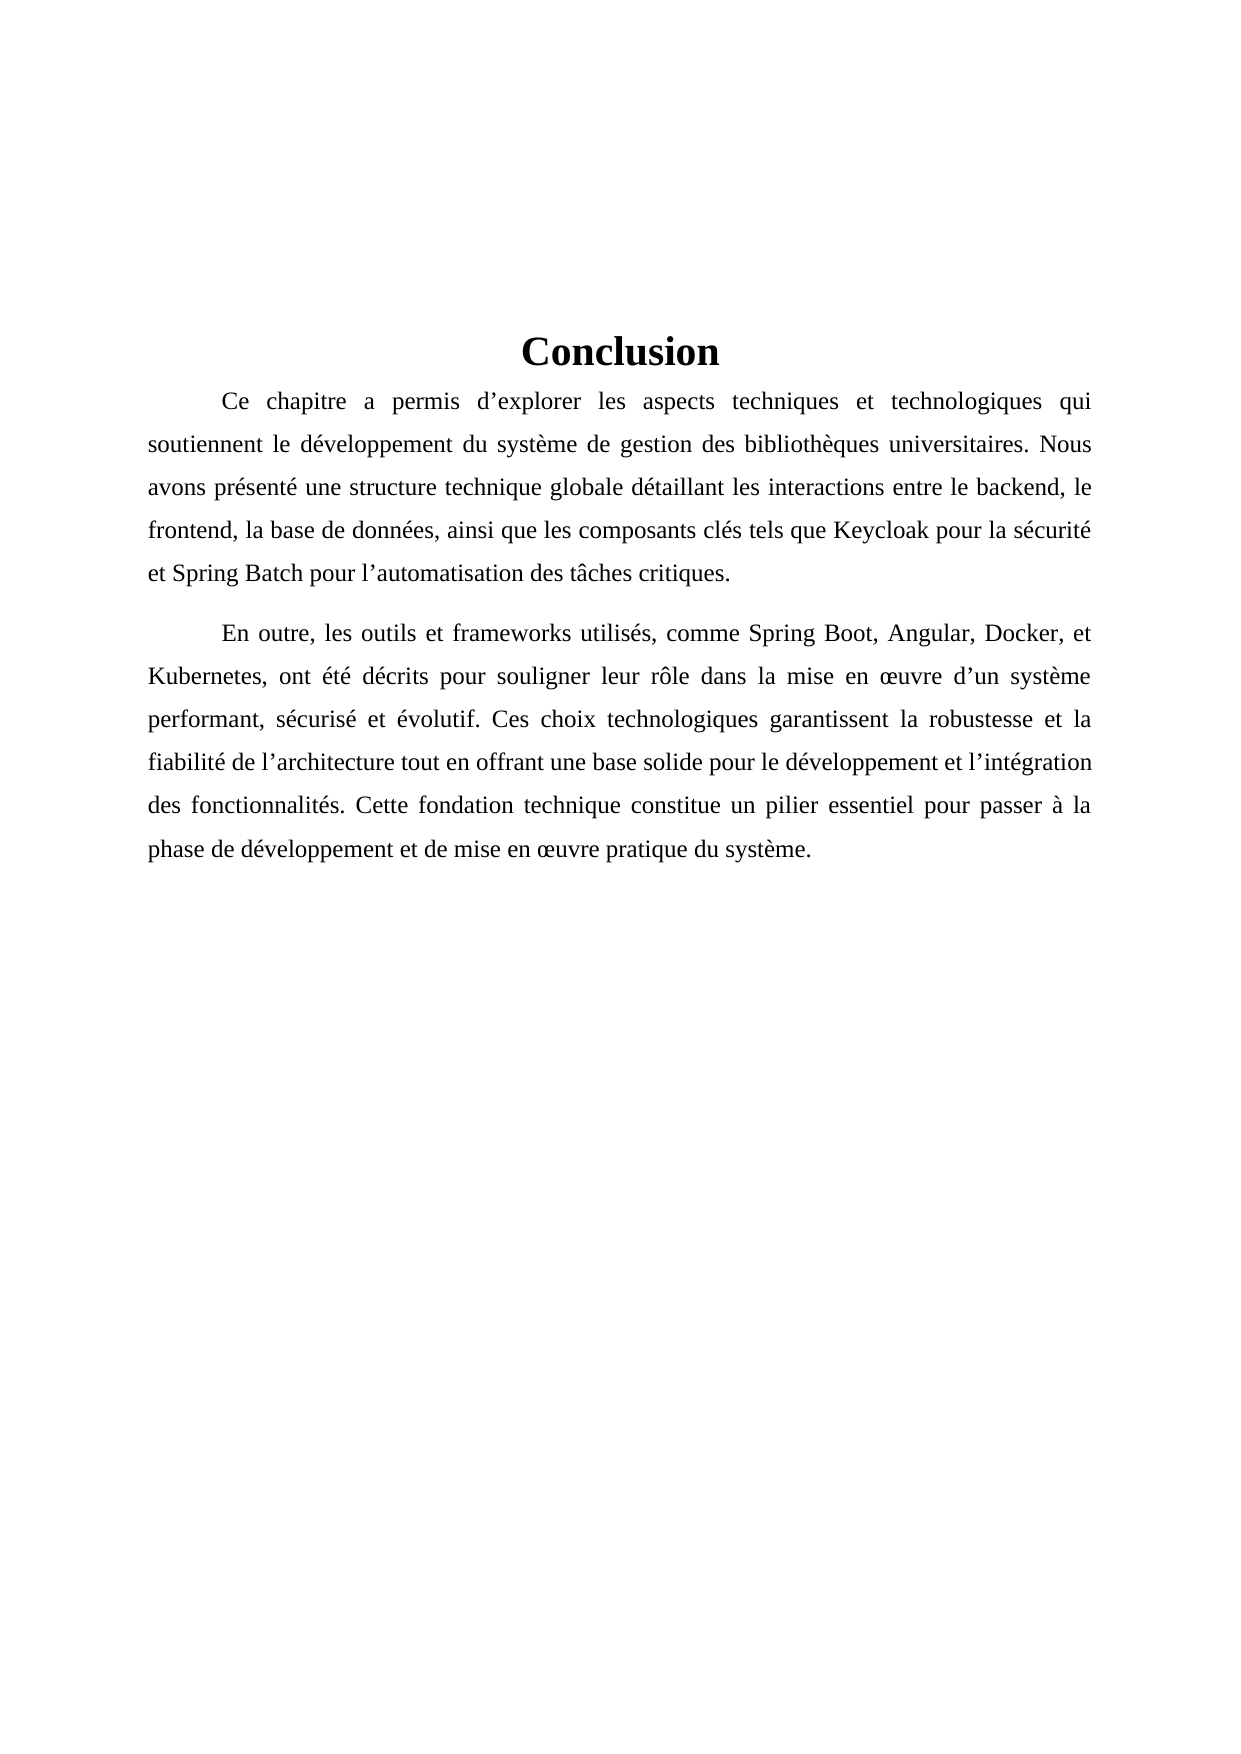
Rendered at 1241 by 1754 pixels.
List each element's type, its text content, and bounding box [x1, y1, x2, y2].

subtitle Conclusion [148, 326, 1093, 374]
text Ce chapitre a permis d’explorer les aspects techniques et technologiques qui soutiennent le développement du système de gestion des bibliothèques universitaires. Nous avons présenté une structure technique globale détaillant les interactions entre le backend, le frontend, la base de données, ainsi que les composants clés tels que Keycloak pour la sécurité et Spring Batch pour l’automatisation des tâches critiques. [148, 386, 1093, 587]
text En outre, les outils et frameworks utilisés, comme Spring Boot, Angular, Docker, et Kubernetes, ont été décrits pour souligner leur rôle dans la mise en œuvre d’un système performant, sécurisé et évolutif. Ces choix technologiques garantissent la robustesse et la fiabilité de l’architecture tout en offrant une base solide pour le développement et l’intégration des fonctionnalités. Cette fondation technique constitue un pilier essentiel pour passer à la phase de développement et de mise en œuvre pratique du système. [148, 618, 1093, 862]
